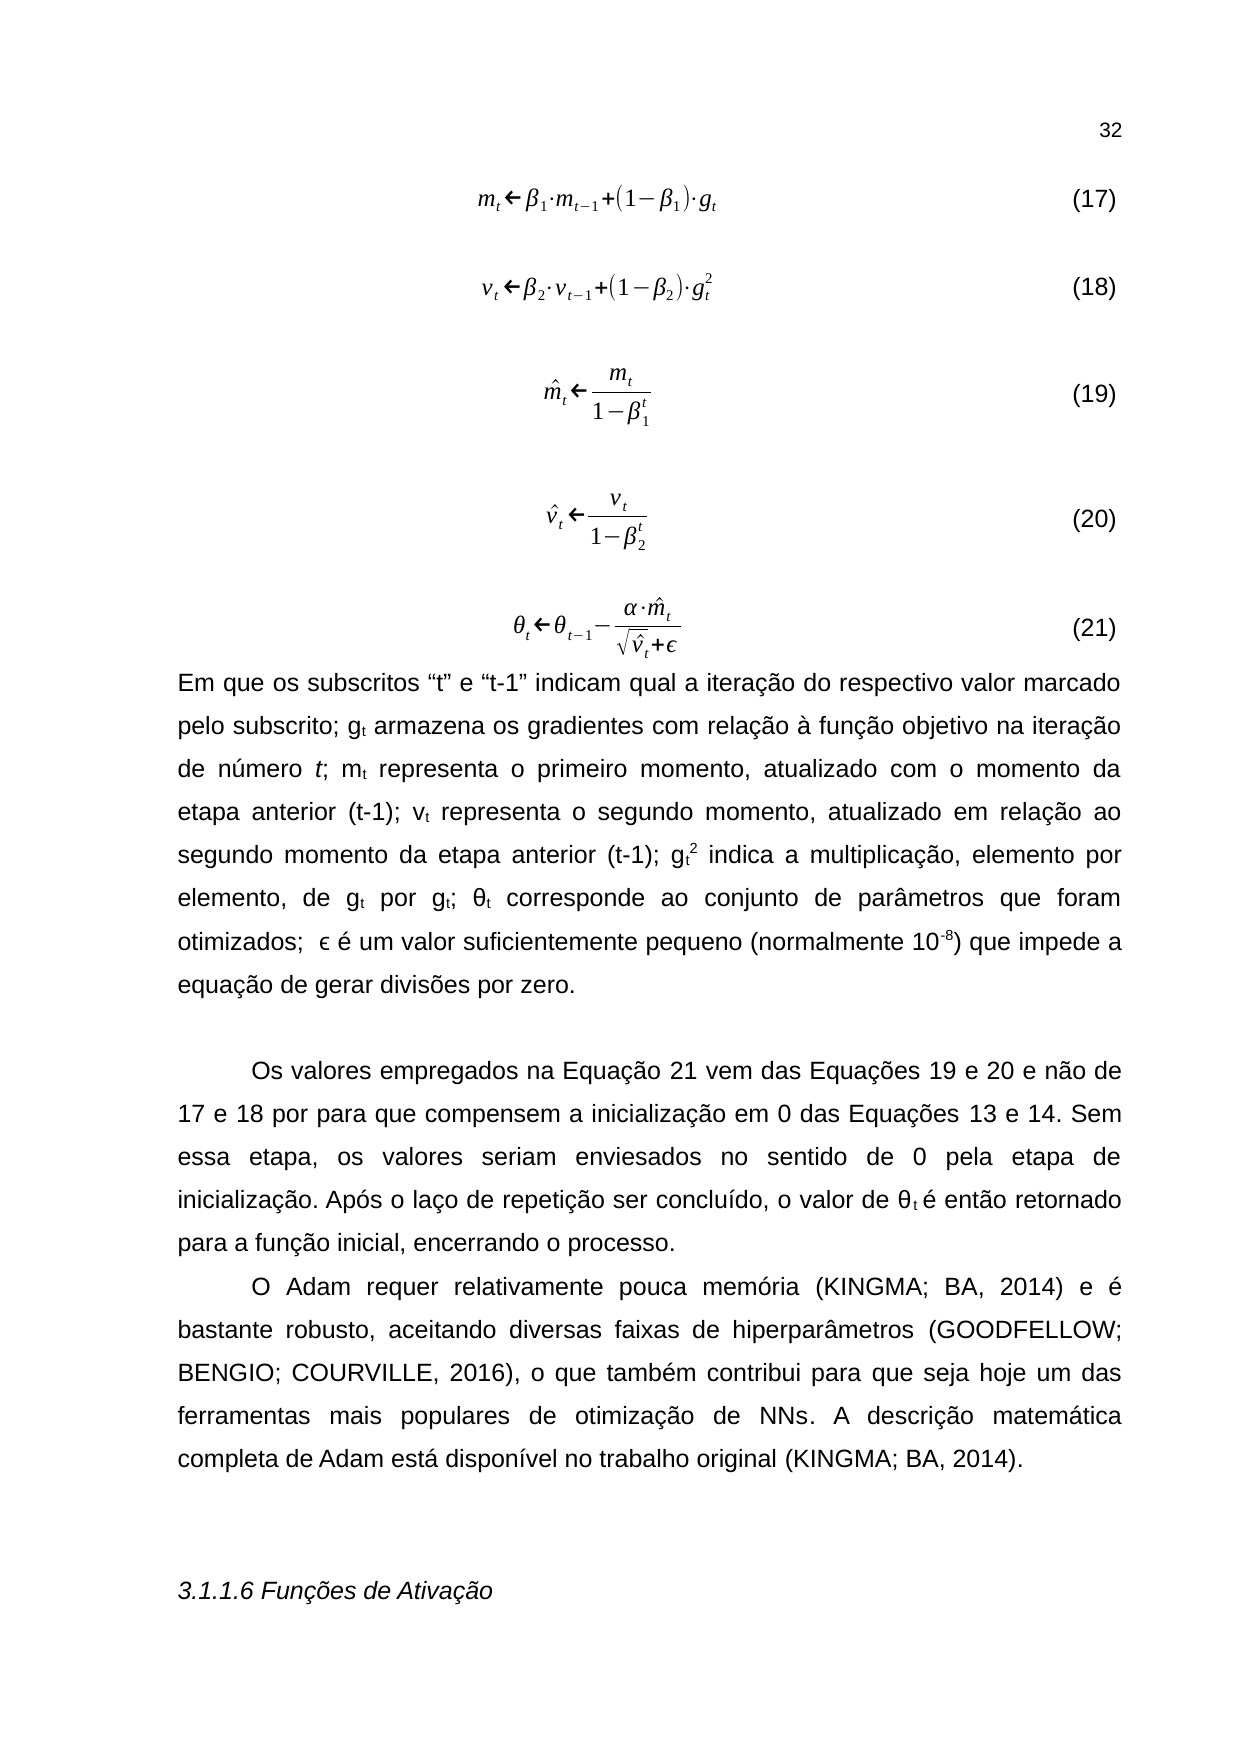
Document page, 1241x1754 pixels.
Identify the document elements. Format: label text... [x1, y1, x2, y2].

table_header [177, 353, 1017, 434]
table_header [177, 264, 1017, 310]
text Em que os subscritos “t” e “t-1” indicam qual a iteração do respectivo valor marcado pelo subscrito; gt armazena os gradientes com relação à função objetivo na iteração de número t; mt representa o primeiro momento, atualizado com o momento da etapa anterior (t-1); vt representa o segundo momento, atualizado em relação ao segundo momento da etapa anterior (t-1); gt2 indica a multiplicação, elemento por elemento, de gt por gt; θt corresponde ao conjunto de parâmetros que foram otimizados; ϵ é um valor suficientemente pequeno (normalmente 10-8) que impede a equação de gerar divisões por zero. [177, 668, 1122, 998]
text Os valores empregados na Equação 21 vem das Equações 19 e 20 e não de 17 e 18 por para que compensem a inicialização em 0 das Equações 13 e 14. Sem essa etapa, os valores seriam enviesados no sentido de 0 pela etapa de inicialização. Após o laço de repetição ser concluído, o valor de θt é então retornado para a função inicial, encerrando o processo. [177, 1056, 1122, 1257]
table_header (18) [1017, 264, 1122, 310]
table_header (20) [1017, 478, 1122, 559]
table_header [177, 478, 1017, 559]
table_header [177, 177, 1017, 220]
table_header [177, 588, 1017, 668]
table_header (21) [1017, 588, 1122, 668]
text O Adam requer relativamente pouca memória (KINGMA; BA, 2014) e é bastante robusto, aceitando diversas faixas de hiperparâmetros (GOODFELLOW; BENGIO; COURVILLE, 2016), o que também contribui para que seja hoje um das ferramentas mais populares de otimização de NNs. A descrição matemática completa de Adam está disponível no trabalho original (KINGMA; BA, 2014). [177, 1271, 1122, 1473]
subtitle Funções de Ativação [177, 1576, 1122, 1604]
table_header (19) [1017, 353, 1122, 434]
table_header (17) [1017, 177, 1122, 220]
